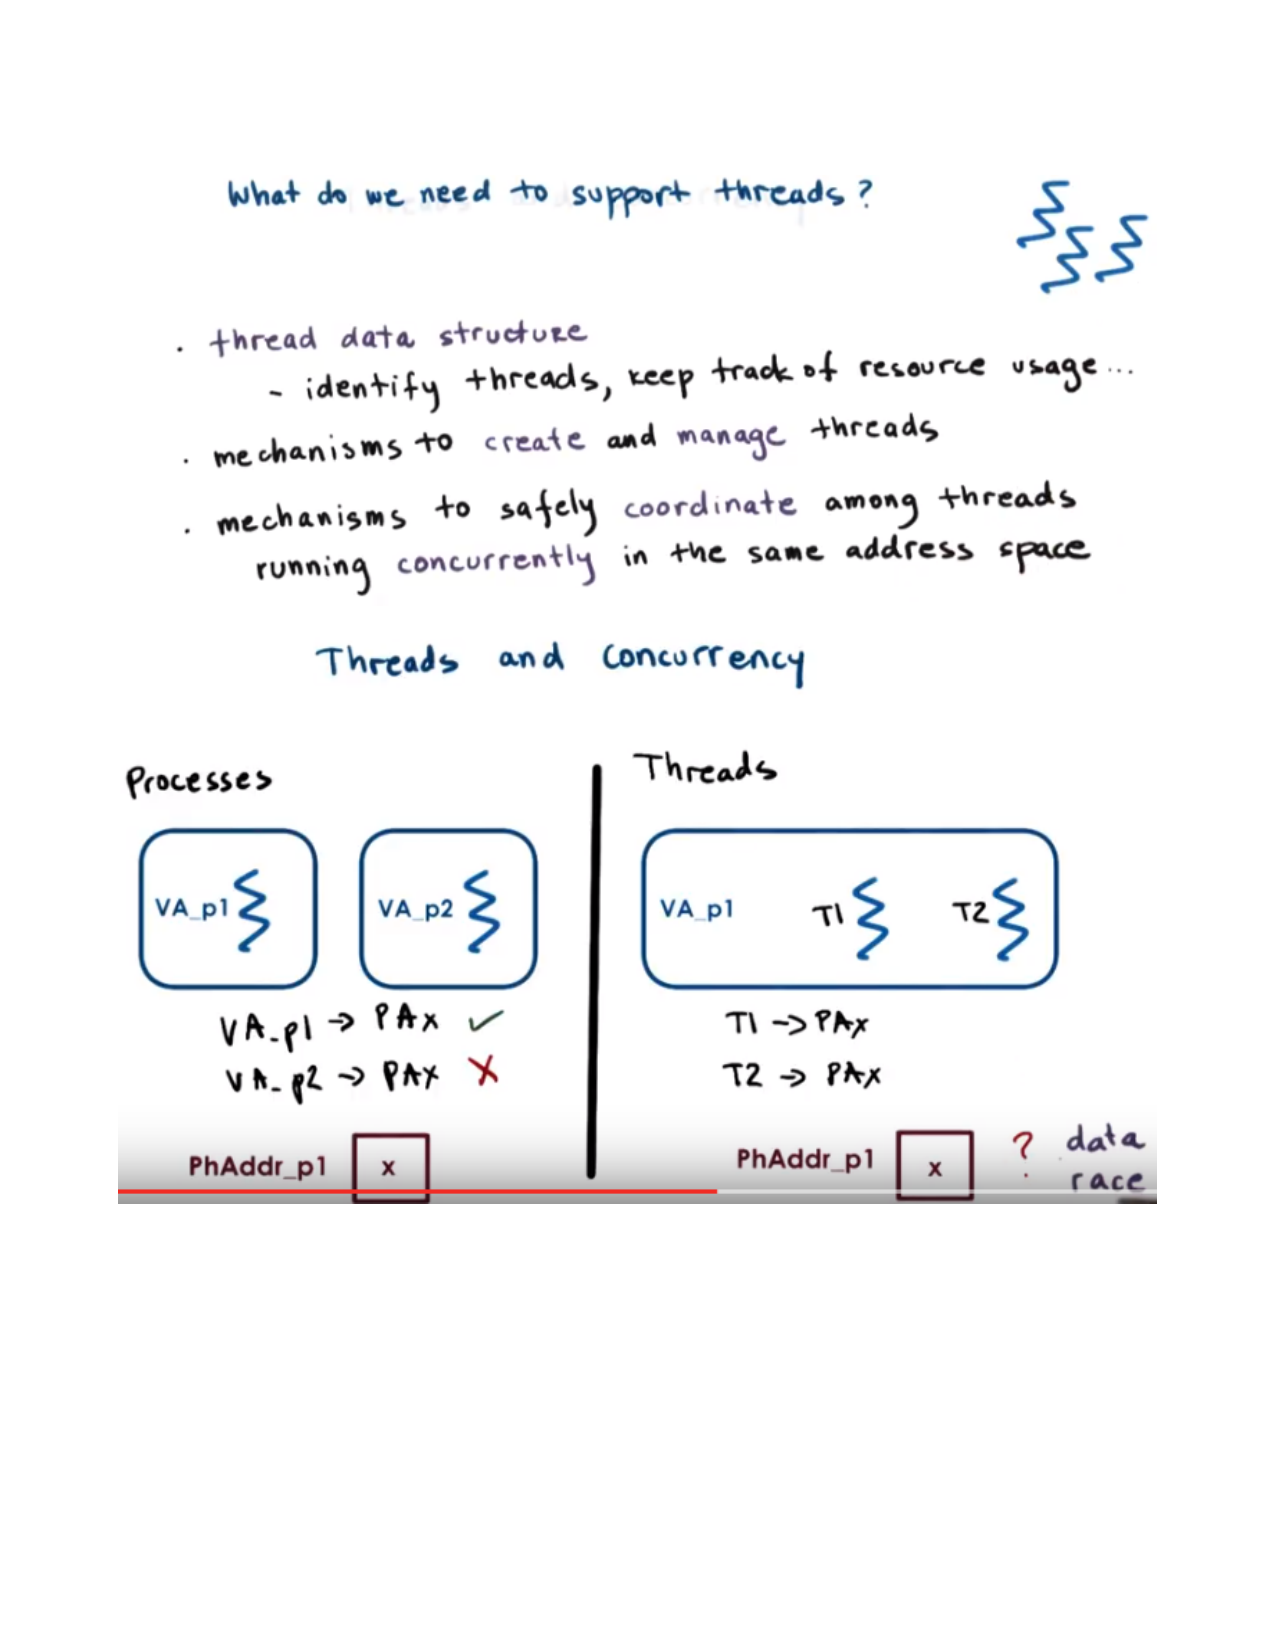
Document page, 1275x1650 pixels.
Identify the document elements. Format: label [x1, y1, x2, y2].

picture [118, 175, 1157, 606]
picture [118, 634, 1157, 1204]
